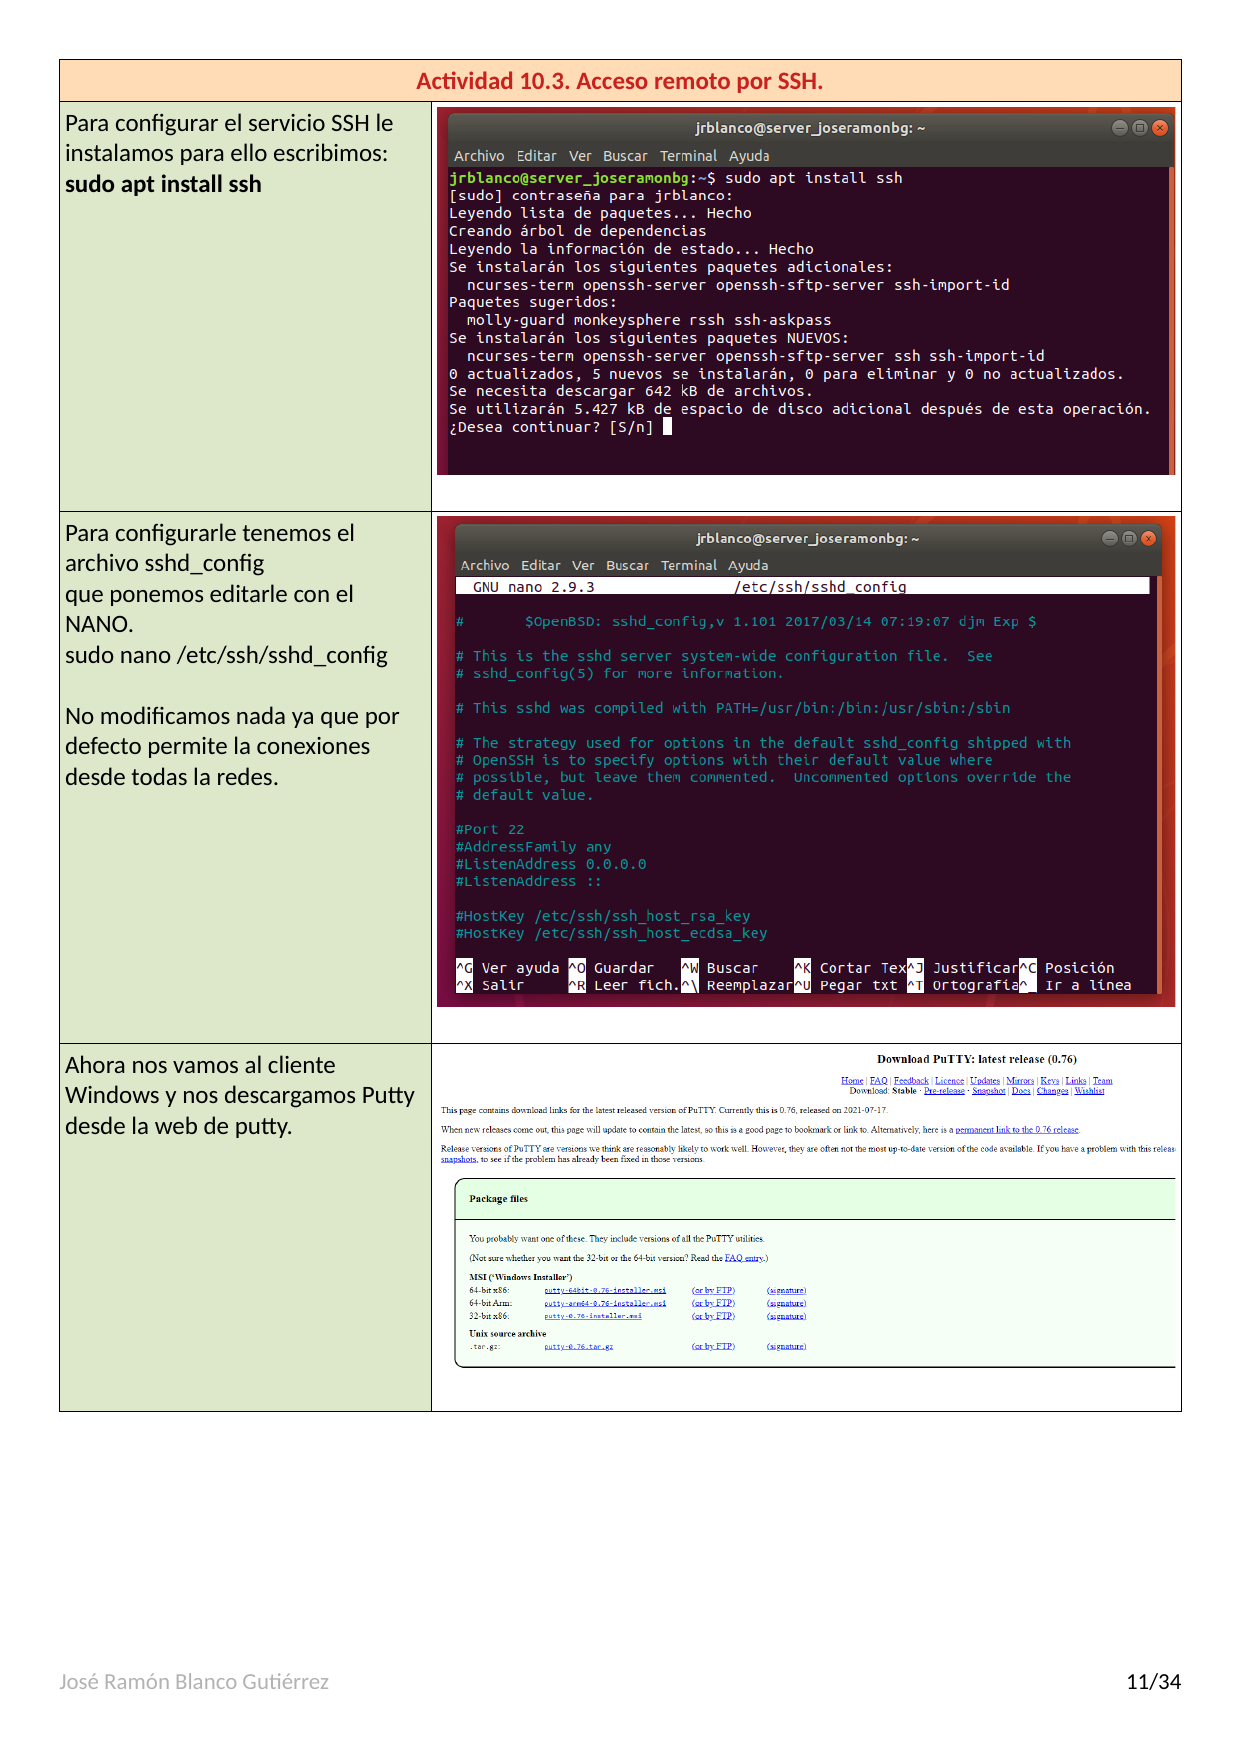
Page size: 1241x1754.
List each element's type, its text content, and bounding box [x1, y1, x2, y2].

picture [437, 107, 1176, 475]
picture [437, 1049, 1176, 1376]
table_cell Ahora nos vamos al cliente Windows y nos descargamos Putty desde la web de putty. [60, 1044, 431, 1411]
table_cell Para configurarle tenemos el archivo sshd_config que ponemos editarle con el NANO. sudo nano /etc/ssh/sshd_config No modificamos nada ya que por defecto permite la conexiones desde todas la redes. [60, 512, 431, 1043]
table_cell [432, 102, 1181, 511]
table_cell [432, 1044, 1181, 1411]
table_cell Para configurar el servicio SSH le instalamos para ello escribimos: sudo apt install ssh [60, 102, 431, 511]
picture [437, 516, 1176, 1007]
table_header Actividad 10.3. Acceso remoto por SSH. [60, 60, 1181, 101]
table_cell [432, 512, 1181, 1043]
